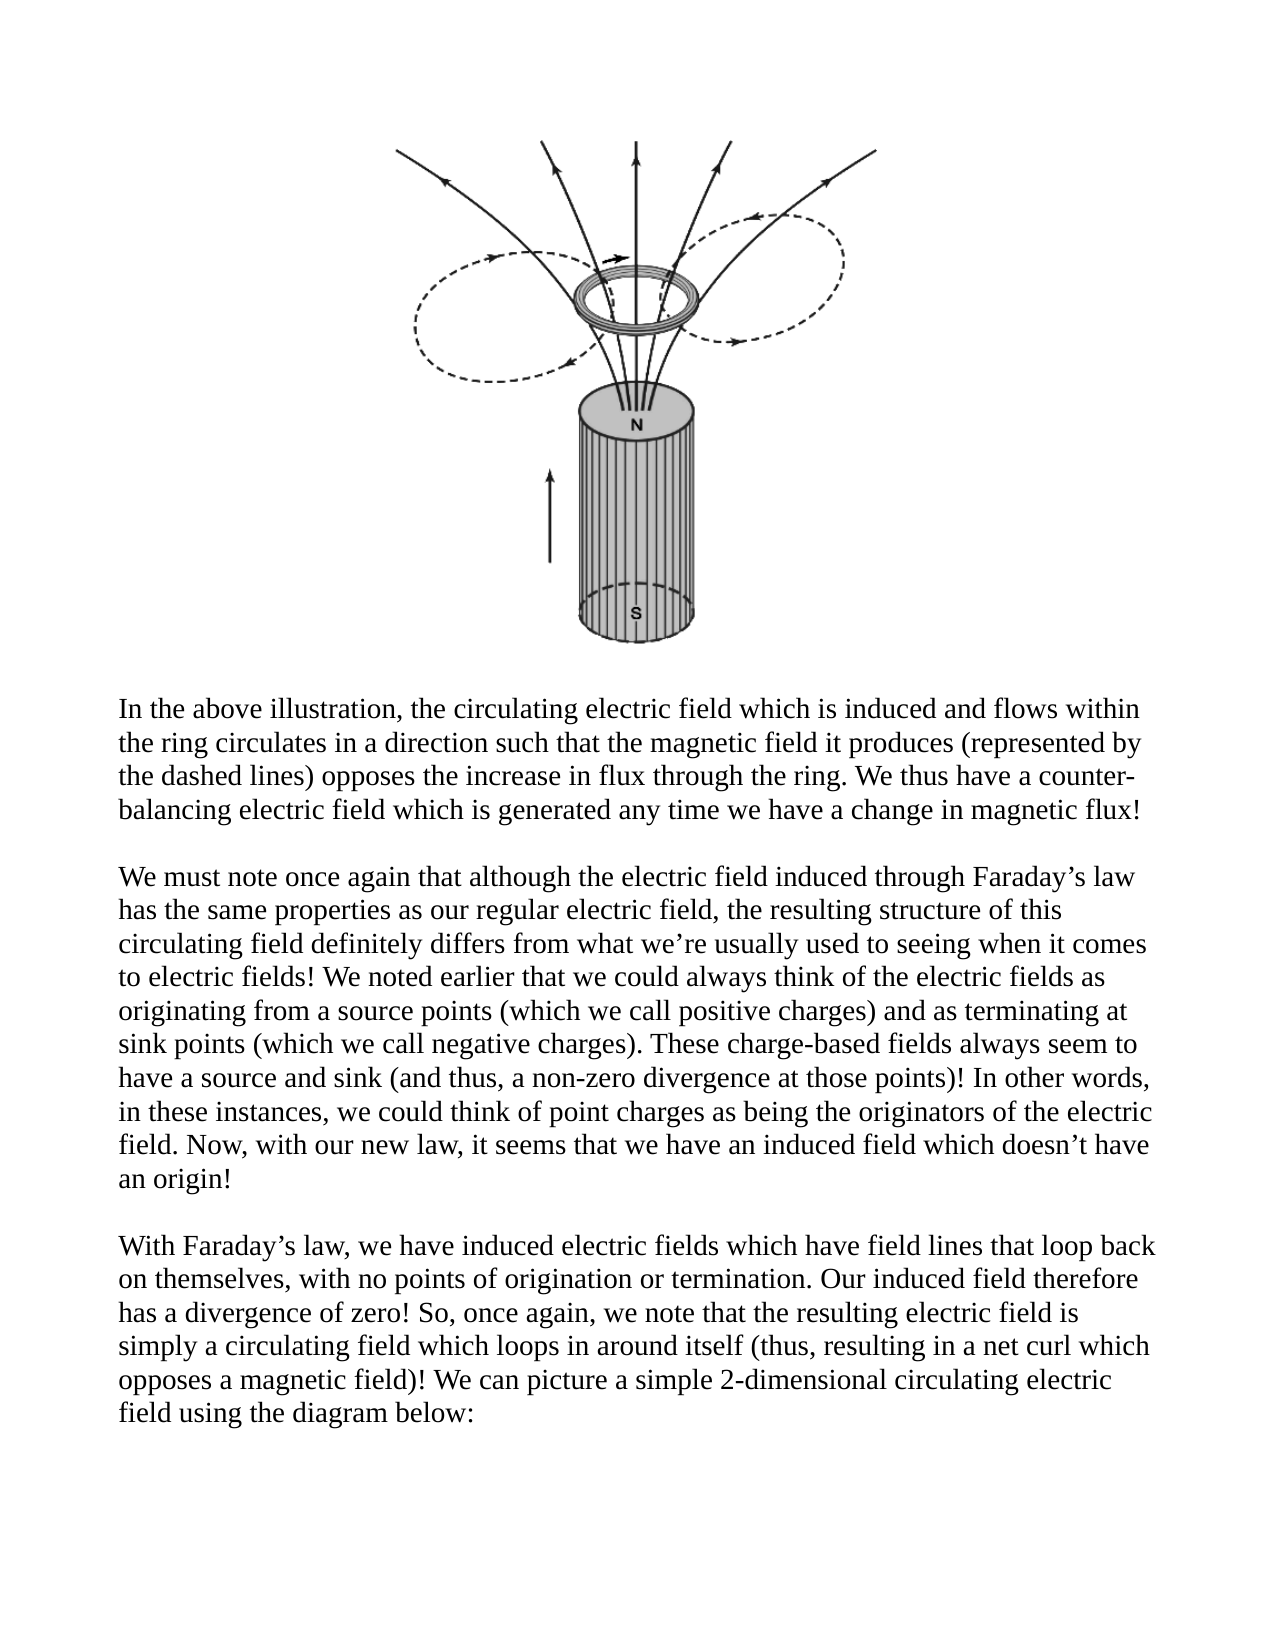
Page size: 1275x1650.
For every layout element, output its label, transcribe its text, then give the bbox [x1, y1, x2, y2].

text With Faraday’s law, we have induced electric fields which have field lines that loop back on themselves, with no points of origination or termination. Our induced field therefore has a divergence of zero! So, once again, we note that the resulting electric field is simply a circulating field which loops in around itself (thus, resulting in a net curl which opposes a magnetic field)! We can picture a simple 2-dimensional circulating electric field using the diagram below: [118, 1228, 1157, 1429]
text In the above illustration, the circulating electric field which is induced and flows within the ring circulates in a direction such that the magnetic field it produces (represented by the dashed lines) opposes the increase in flux through the ring. We thus have a counter-balancing electric field which is generated any time we have a change in magnetic flux! [118, 691, 1157, 825]
picture [378, 118, 897, 658]
text We must note once again that although the electric field induced through Faraday’s law has the same properties as our regular electric field, the resulting structure of this circulating field definitely differs from what we’re usually used to seeing when it comes to electric fields! We noted earlier that we could always think of the electric fields as originating from a source points (which we call positive charges) and as terminating at sink points (which we call negative charges). These charge-based fields always seem to have a source and sink (and thus, a non-zero divergence at those points)! In other words, in these instances, we could think of point charges as being the originators of the electric field. Now, with our new law, it seems that we have an induced field which doesn’t have an origin! [118, 859, 1157, 1194]
